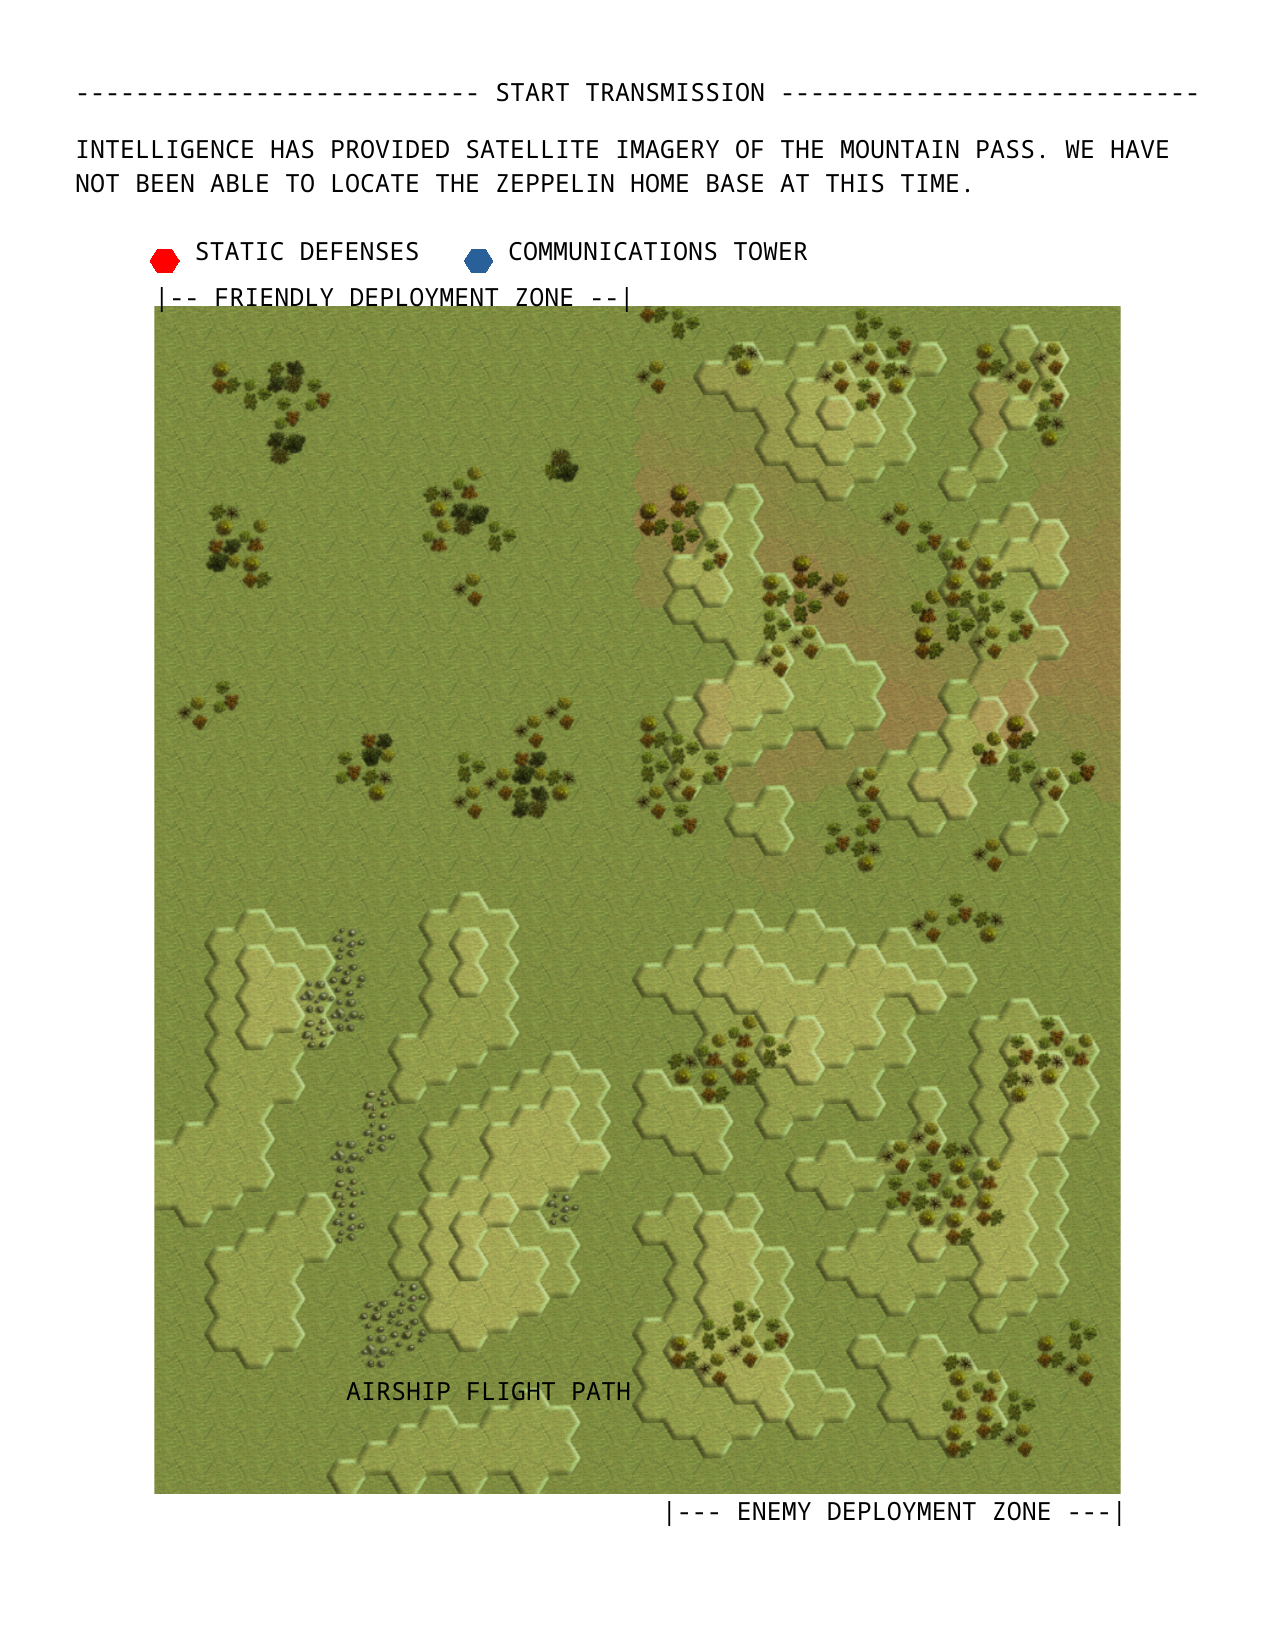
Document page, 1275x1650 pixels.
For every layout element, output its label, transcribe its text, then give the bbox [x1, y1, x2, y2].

picture [154, 306, 1121, 1494]
text INTELLIGENCE HAS PROVIDED SATELLITE IMAGERY OF THE MOUNTAIN PASS. WE HAVE NOT BEEN ABLE TO LOCATE THE ZEPPELIN HOME BASE AT THIS TIME. [75, 132, 1200, 200]
text STATIC DEFENSES COMMUNICATIONS TOWER [75, 234, 1200, 272]
text --------------------------- START TRANSMISSION ---------------------------- [75, 75, 1200, 109]
